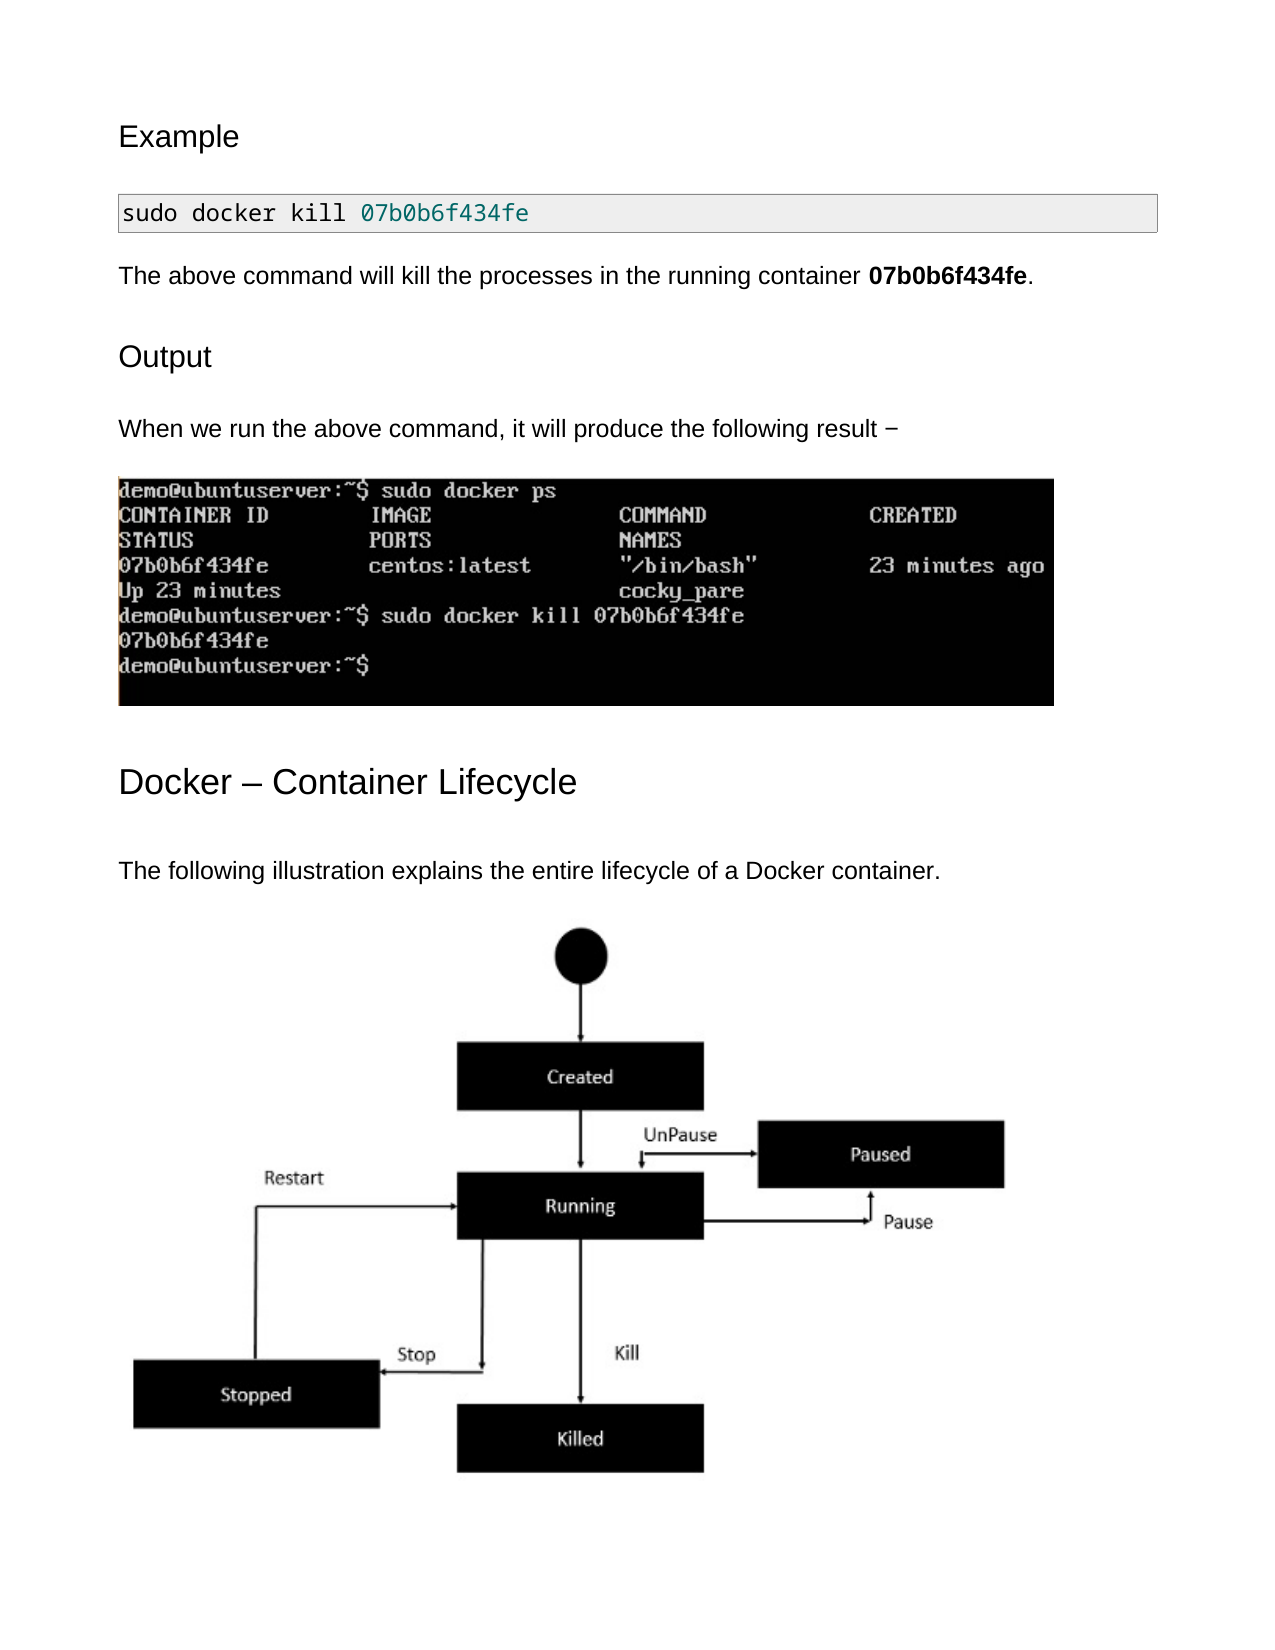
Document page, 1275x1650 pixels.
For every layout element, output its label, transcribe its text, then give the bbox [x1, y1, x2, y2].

subtitle Example [118, 118, 1157, 154]
picture [118, 918, 1056, 1484]
subtitle Output [118, 338, 1157, 374]
text The above command will kill the processes in the running container 07b0b6f434fe. [118, 261, 1157, 290]
text sudo docker kill 07b0b6f434fe [119, 195, 1157, 232]
text When we run the above command, it will produce the following result − [118, 414, 1157, 442]
text The following illustration explains the entire lifecycle of a Docker container. [118, 856, 1157, 884]
picture [118, 476, 1054, 706]
subtitle Docker – Container Lifecycle [118, 761, 1157, 802]
